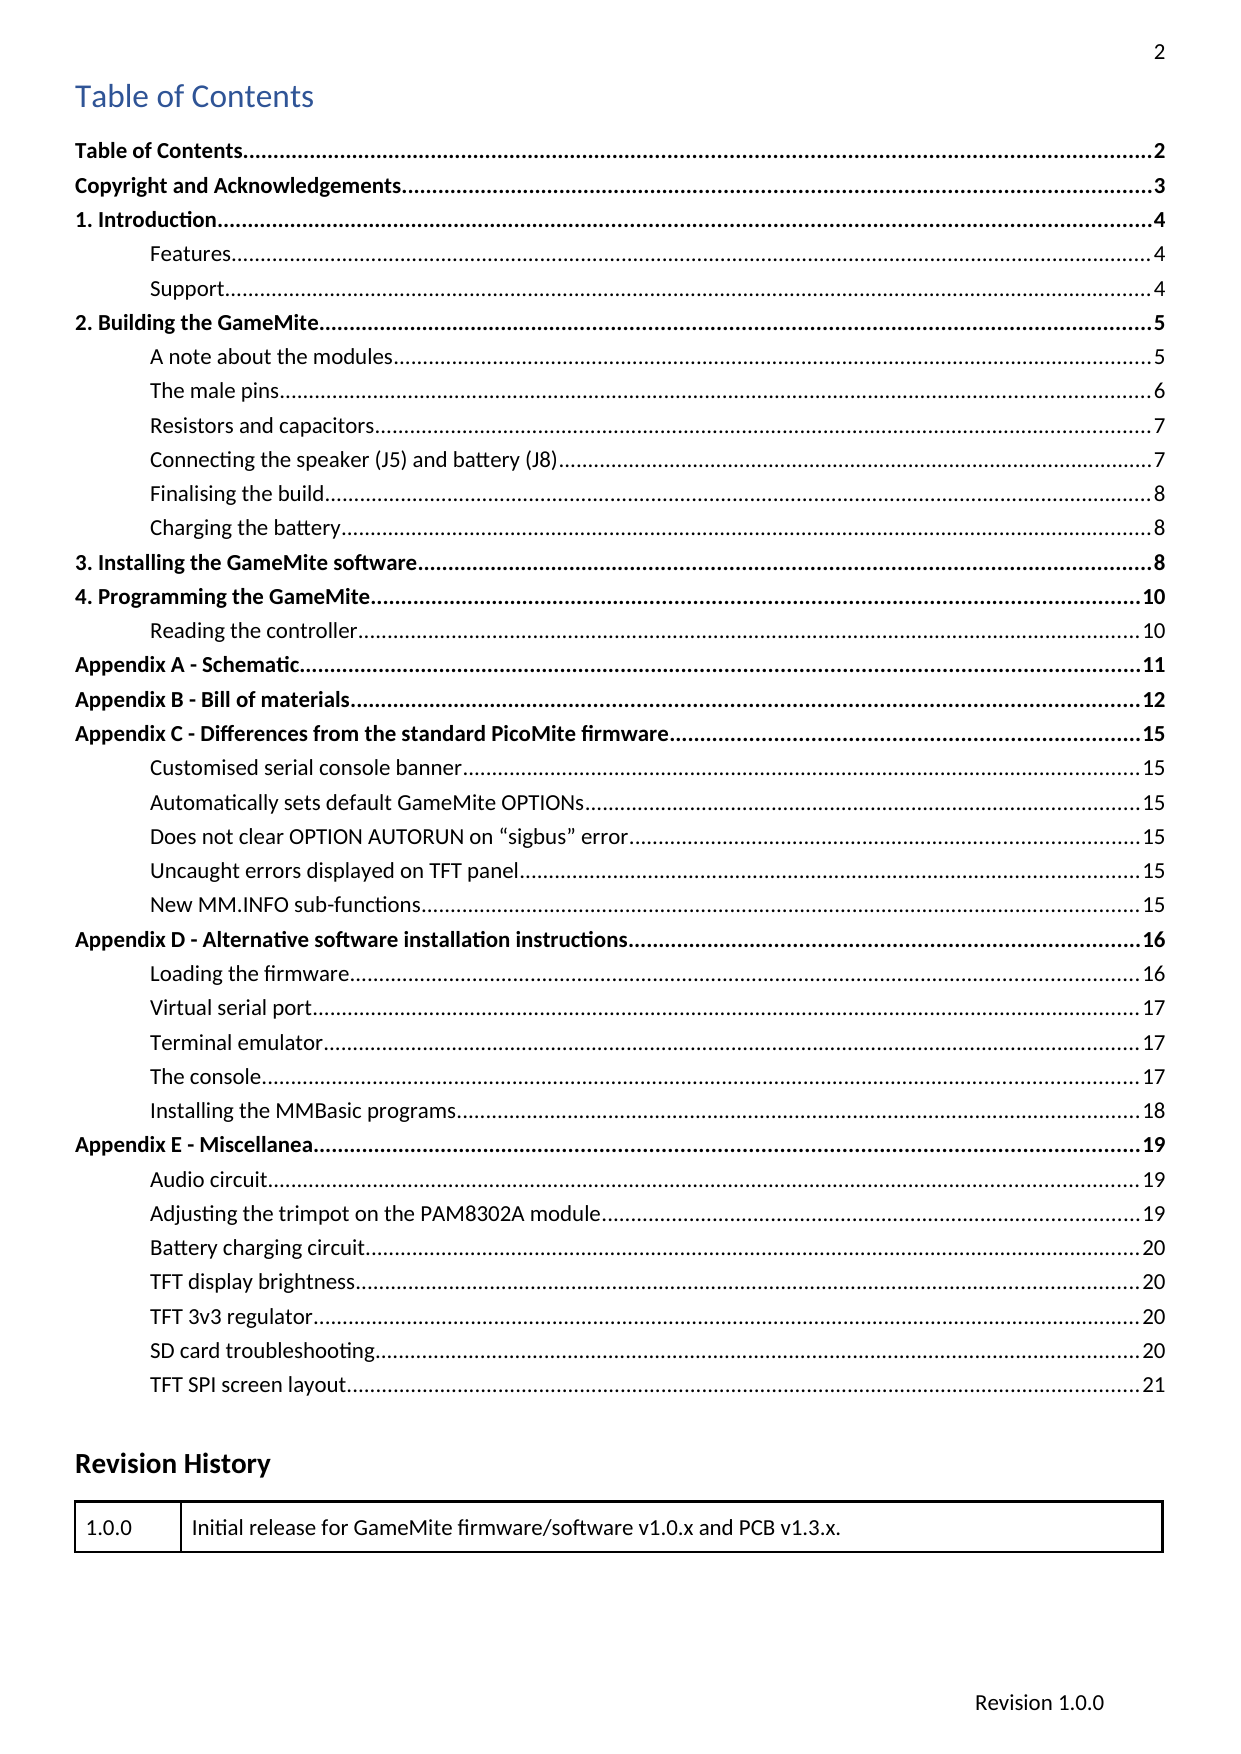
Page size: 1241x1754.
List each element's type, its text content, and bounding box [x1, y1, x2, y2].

text Audio circuit 19 [150, 1165, 1165, 1193]
text Customised serial console banner 15 [150, 753, 1165, 781]
text Resistors and capacitors 7 [150, 411, 1165, 439]
text New MM.INFO sub-functions 15 [150, 891, 1165, 918]
text TFT 3v3 regulator 20 [150, 1302, 1165, 1330]
text Terminal emulator 17 [150, 1028, 1165, 1056]
text Reading the controller 10 [150, 616, 1165, 644]
table_header Initial release for GameMite firmware/software v1.0.x and PCB v1.3.x. [182, 1503, 1161, 1551]
text Loading the firmware 16 [150, 959, 1165, 987]
text Support 4 [150, 274, 1165, 302]
text Adjusting the trimpot on the PAM8302A module 19 [150, 1199, 1165, 1227]
text Features 4 [150, 239, 1165, 267]
text Automatically sets default GameMite OPTIONs 15 [150, 788, 1165, 816]
text Appendix D - Alternative software installation instructions 16 [75, 925, 1165, 953]
subtitle Table of Contents [75, 75, 1165, 116]
text Appendix B - Bill of materials 12 [75, 685, 1165, 713]
text Does not clear OPTION AUTORUN on “sigbus” error 15 [150, 822, 1165, 850]
text Appendix E - Miscellanea 19 [75, 1130, 1165, 1158]
text Battery charging circuit 20 [150, 1233, 1165, 1261]
text 1. Introduction 4 [75, 205, 1165, 233]
text Finalising the build 8 [150, 479, 1165, 507]
text Appendix A - Schematic 11 [75, 651, 1165, 679]
text Connecting the speaker (J5) and battery (J8) 7 [150, 445, 1165, 473]
text Charging the battery 8 [150, 513, 1165, 542]
text 4. Programming the GameMite 10 [75, 582, 1165, 610]
text Copyright and Acknowledgements 3 [75, 171, 1165, 199]
text TFT display brightness 20 [150, 1267, 1165, 1296]
text 2. Building the GameMite 5 [75, 308, 1165, 336]
text Uncaught errors displayed on TFT panel 15 [150, 856, 1165, 884]
text SD card troubleshooting 20 [150, 1336, 1165, 1364]
text TFT SPI screen layout 21 [150, 1370, 1165, 1398]
text A note about the modules 5 [150, 342, 1165, 370]
text Revision History [75, 1445, 1165, 1481]
table_header 1.0.0 [76, 1503, 180, 1551]
text Table of Contents 2 [75, 137, 1165, 164]
text Installing the MMBasic programs 18 [150, 1096, 1165, 1124]
text 3. Installing the GameMite software 8 [75, 548, 1165, 576]
text The male pins 6 [150, 376, 1165, 404]
text Appendix C - Differences from the standard PicoMite firmware 15 [75, 719, 1165, 747]
text Virtual serial port 17 [150, 993, 1165, 1021]
text The console 17 [150, 1062, 1165, 1090]
